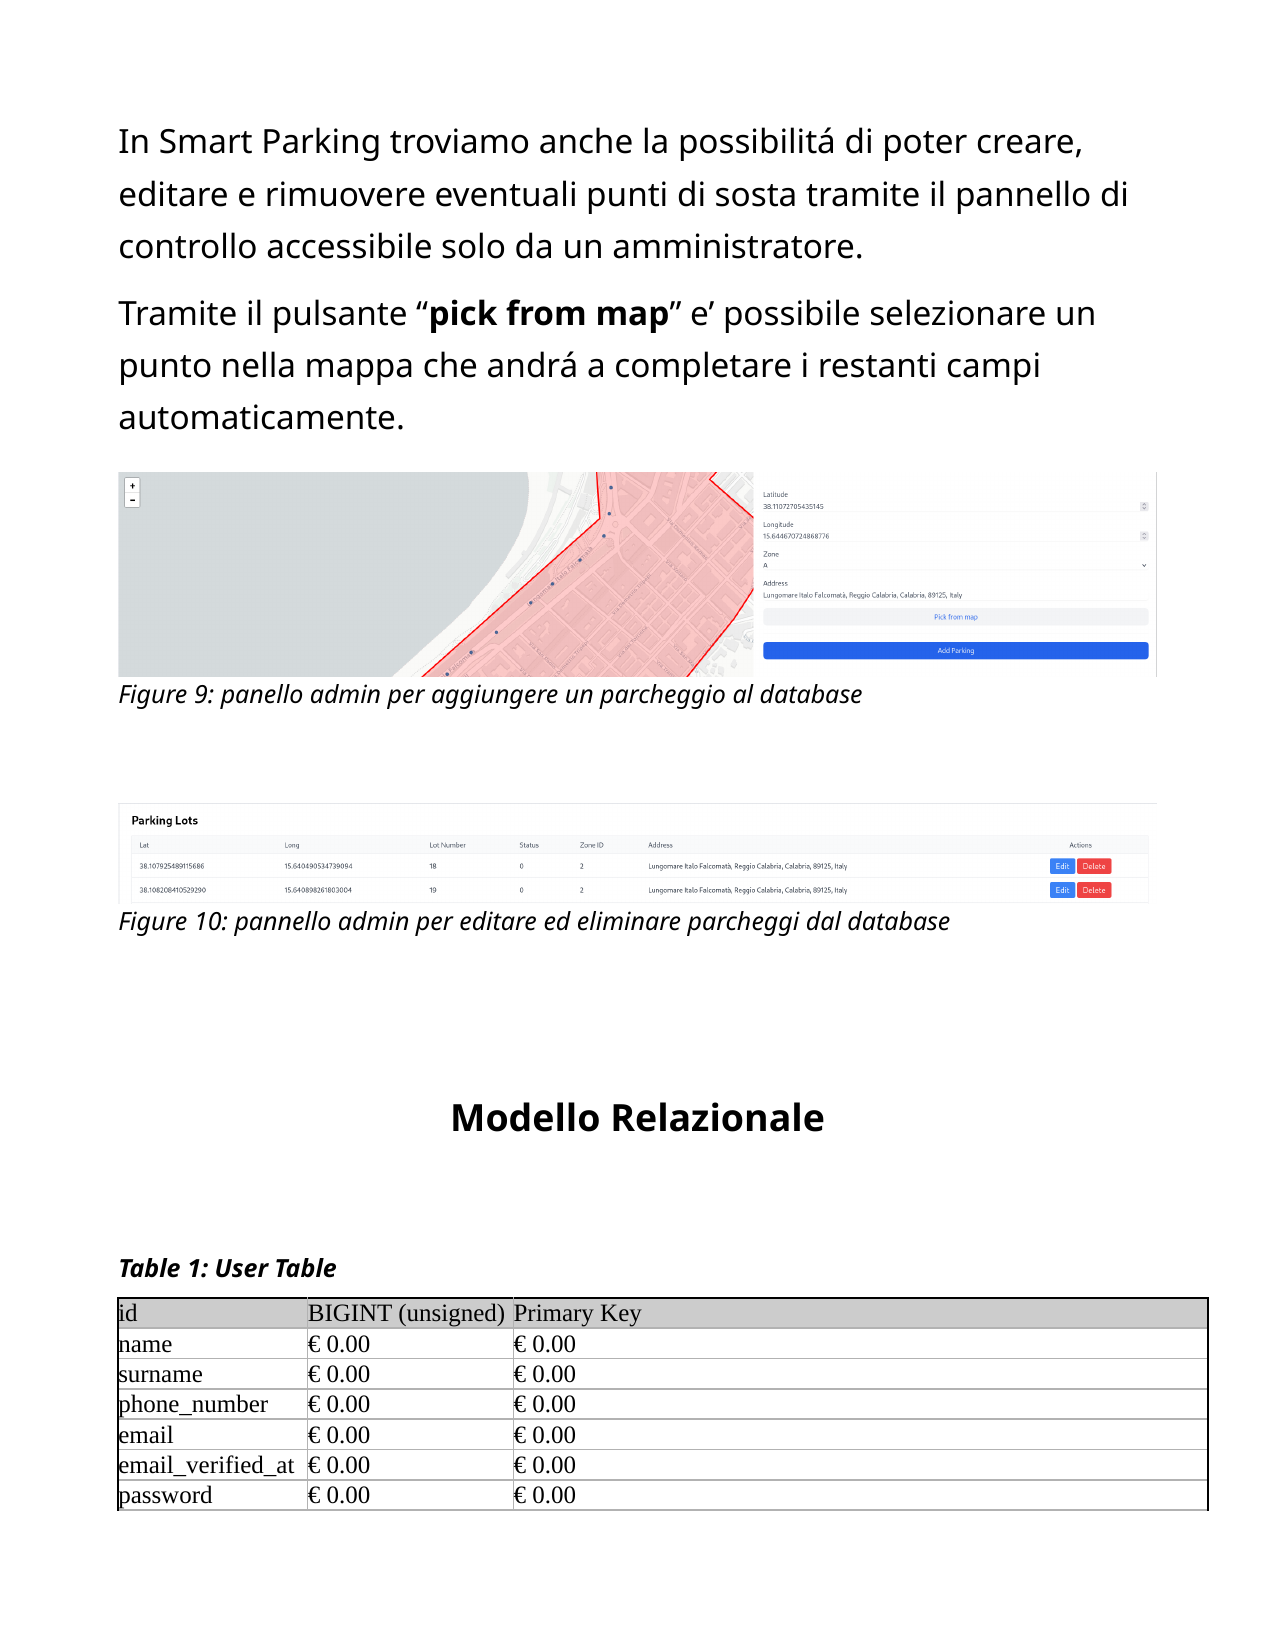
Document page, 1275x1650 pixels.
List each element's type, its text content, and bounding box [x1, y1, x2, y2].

picture [118, 472, 1157, 677]
table_header BIGINT (unsigned) [308, 1299, 513, 1327]
table_cell UNIQUE, NOT NULL [514, 1420, 1207, 1448]
text Figure 9: panello admin per aggiungere un parcheggio al database [118, 677, 1157, 710]
table_cell email [119, 1420, 307, 1448]
table_cell VARCHAR [308, 1420, 513, 1448]
table_cell UNIQUE, NULLABLE [514, 1390, 1207, 1418]
table_cell NOT NULL [514, 1359, 1207, 1388]
text In Smart Parking troviamo anche la possibilitá di poter creare, editare e rimuovere eventuali punti di sosta tramite il pannello di controllo accessibile solo da un amministratore. [118, 118, 1157, 268]
table_cell name [119, 1329, 307, 1358]
table_cell phone_number [119, 1390, 307, 1418]
table_header id [119, 1299, 307, 1327]
table_cell password [119, 1481, 307, 1509]
table_cell VARCHAR [308, 1329, 513, 1358]
table_cell NULLABLE [514, 1450, 1207, 1479]
table_cell surname [119, 1359, 307, 1388]
picture [118, 803, 1157, 904]
table_cell NOT NULL [514, 1329, 1207, 1358]
table_header Primary Key [514, 1299, 1207, 1327]
text Figure 10: pannello admin per editare ed eliminare parcheggi dal database [118, 904, 1157, 937]
text Tramite il pulsante “pick from map” e’ possibile selezionare un punto nella mappa che andrá a completare i restanti campi automaticamente. [118, 289, 1157, 439]
table_cell email_verified_at [119, 1450, 307, 1479]
table_cell VARCHAR [308, 1390, 513, 1418]
text Table 1: User Table [118, 1250, 1157, 1284]
table_cell VARCHAR [308, 1359, 513, 1388]
text Modello Relazionale [118, 1091, 1157, 1142]
table_cell TIMESTAMP [308, 1450, 513, 1479]
table_cell VARCHAR [308, 1481, 513, 1509]
table_cell NOT NULL [514, 1481, 1207, 1509]
